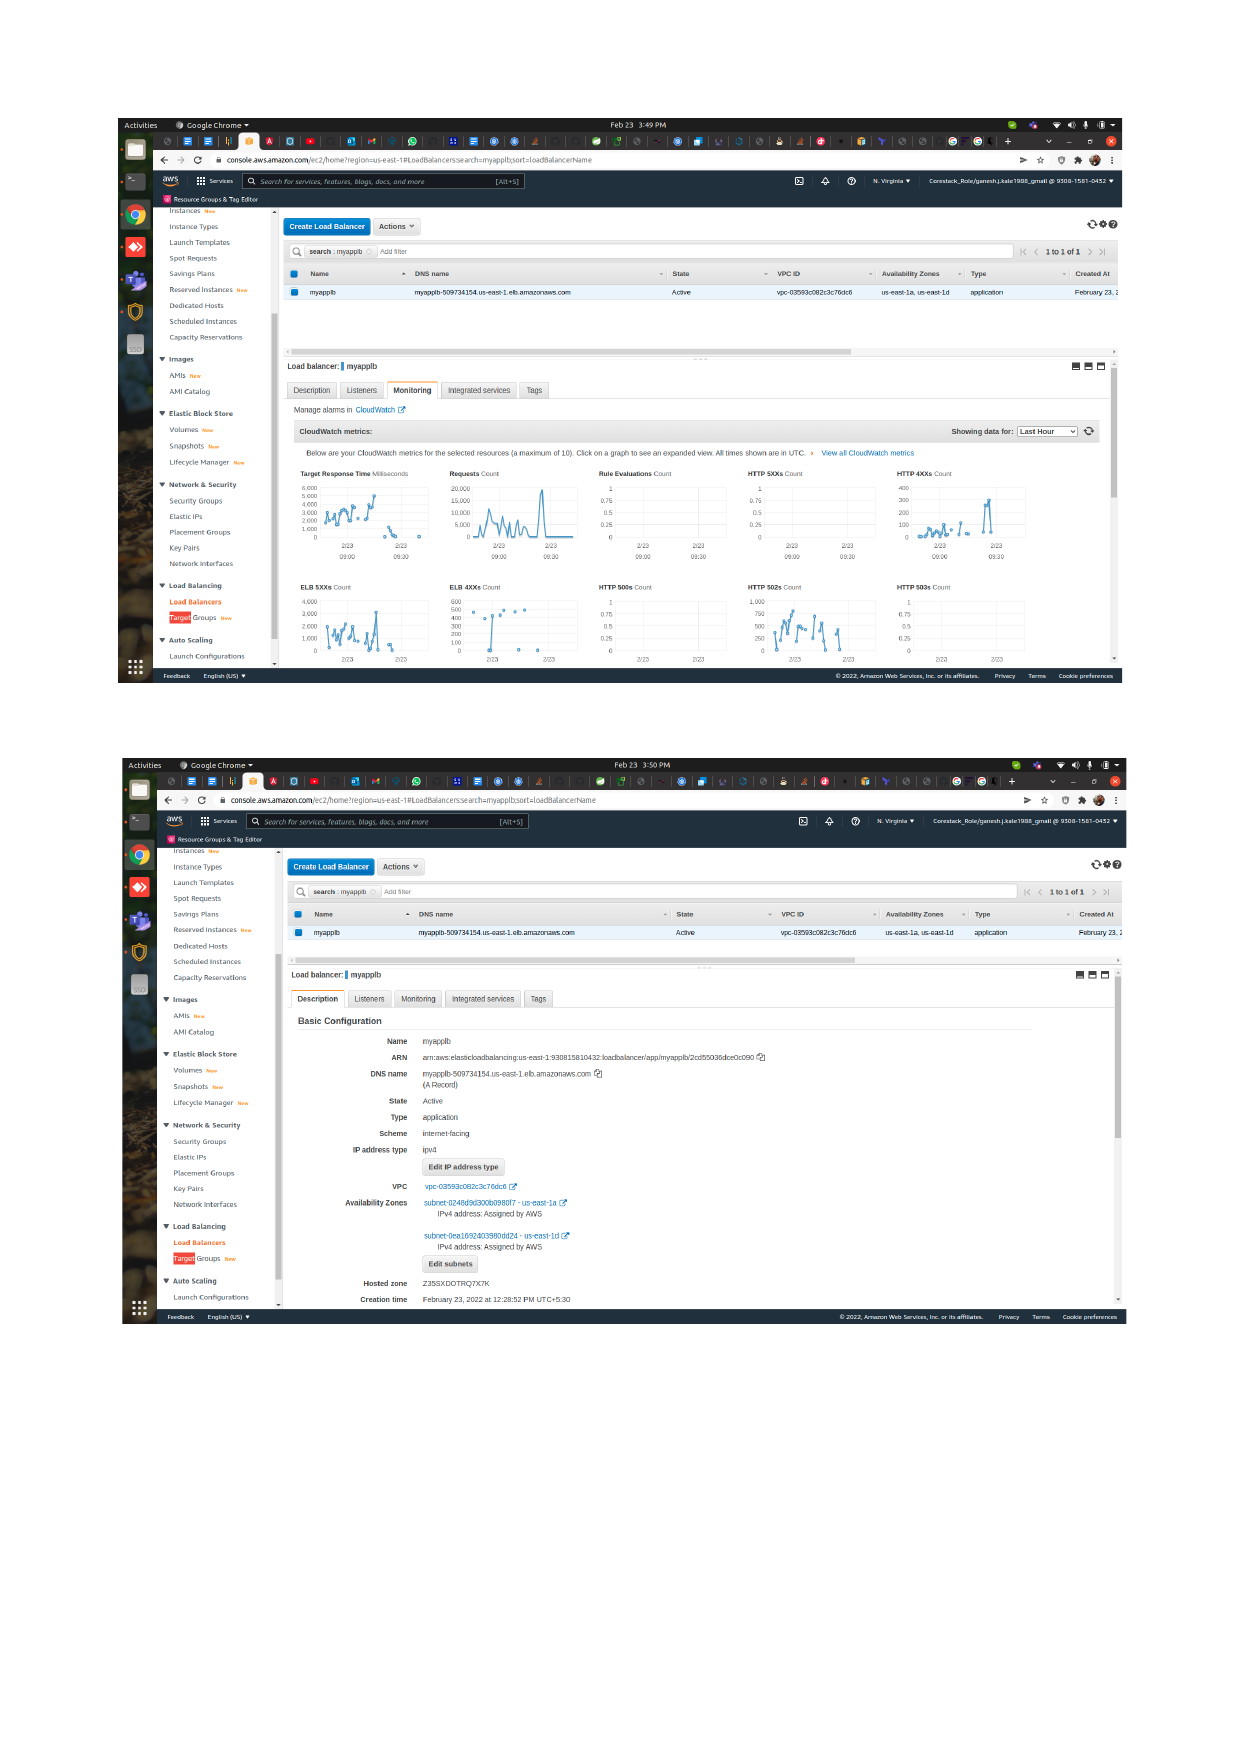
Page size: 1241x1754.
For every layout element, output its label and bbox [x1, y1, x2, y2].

picture [118, 118, 1123, 683]
picture [122, 758, 1127, 1324]
